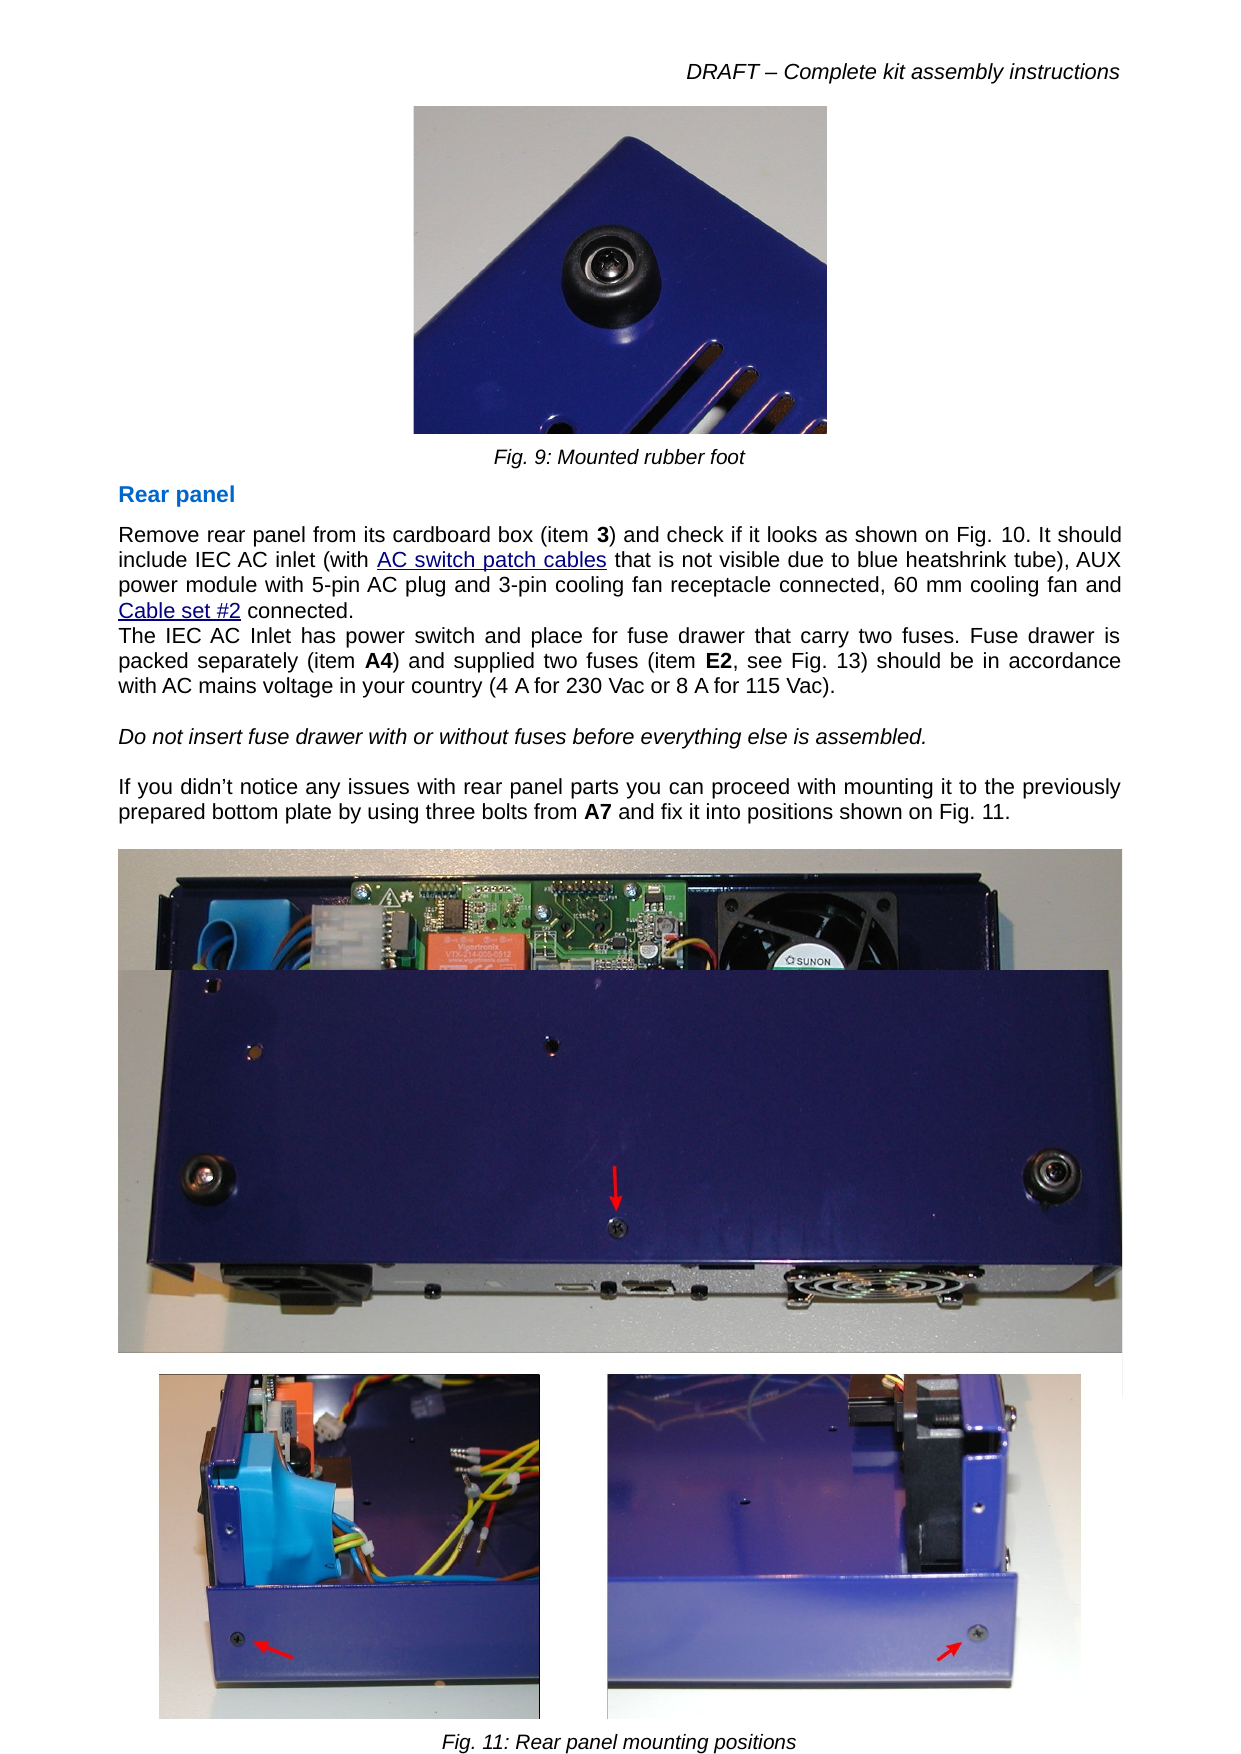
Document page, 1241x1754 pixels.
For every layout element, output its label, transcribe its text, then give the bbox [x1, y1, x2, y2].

picture [118, 849, 1123, 1719]
text Do not insert fuse drawer with or without fuses before everything else is assembled. [118, 723, 1122, 749]
text The IEC AC Inlet has power switch and place for fuse drawer that carry two fuses. Fuse drawer is packed separately (item A4) and supplied two fuses (item E2, see Fig. 13) should be in accordance with AC mains voltage in your country (4 A for 230 Vac or 8 A for 115 Vac). [118, 623, 1122, 698]
subtitle Rear panel [118, 106, 1122, 507]
picture [413, 106, 827, 434]
list Fig. 9: Mounted rubber foot [413, 434, 827, 469]
text If you didn’t notice any issues with rear panel parts you can proceed with mounting it to the previously prepared bottom plate by using three bolts from A7 and fix it into positions shown on Fig. 11. [118, 774, 1122, 824]
text Remove rear panel from its cardboard box (item 3) and check if it looks as shown on Fig. 10. It should include IEC AC inlet (with AC switch patch cables that is not visible due to blue heatshrink tube), AUX power module with 5-pin AC plug and 3-pin cooling fan receptacle connected, 60 mm cooling fan and Cable set #2 connected. [118, 522, 1122, 623]
text Fig. 11: Rear panel mounting positions [118, 1719, 1122, 1754]
